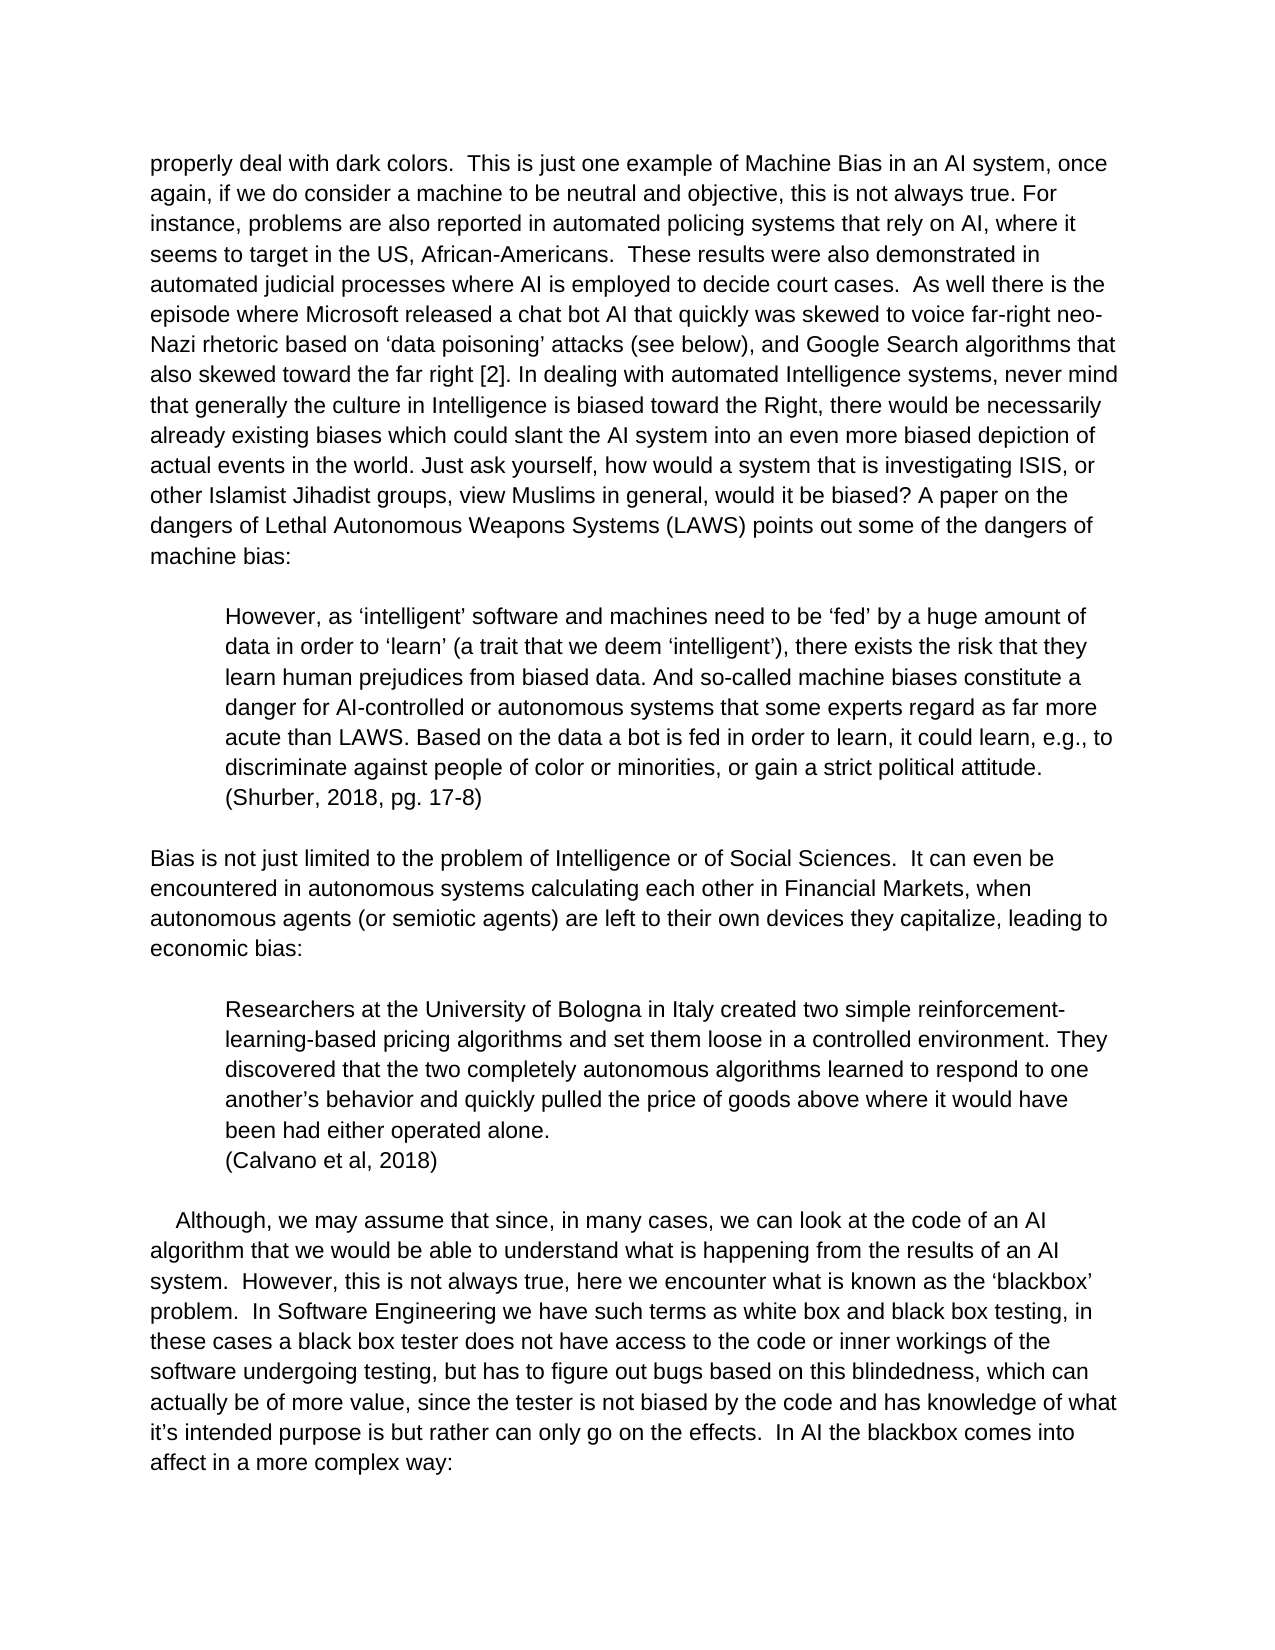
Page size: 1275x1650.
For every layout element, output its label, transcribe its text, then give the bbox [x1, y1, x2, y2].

text However, as ‘intelligent’ software and machines need to be ‘fed’ by a huge amount of data in order to ‘learn’ (a trait that we deem ‘intelligent’), there exists the risk that they learn human prejudices from biased data. And so-called machine biases constitute a danger for AI-controlled or autonomous systems that some experts regard as far more acute than LAWS. Based on the data a bot is fed in order to learn, it could learn, e.g., to discriminate against people of color or minorities, or gain a strict political attitude. (Shurber, 2018, pg. 17-8) [225, 603, 1125, 841]
text Although, we may assume that since, in many cases, we can look at the code of an AI algorithm that we would be able to understand what is happening from the results of an AI system. However, this is not always true, here we encounter what is known as the ‘blackbox’ problem. In Software Engineering we have such terms as white box and black box testing, in these cases a black box tester does not have access to the code or inner workings of the software undergoing testing, but has to figure out bugs based on this blindedness, which can actually be of more value, since the tester is not biased by the code and has knowledge of what it’s intended purpose is but rather can only go on the effects. In AI the blackbox comes into affect in a more complex way: [150, 1177, 1125, 1475]
text Researchers at the University of Bologna in Italy created two simple reinforcement-learning-based pricing algorithms and set them loose in a controlled environment. They discovered that the two completely autonomous algorithms learned to respond to one another’s behavior and quickly pulled the price of goods above where it would have been had either operated alone. (Calvano et al, 2018) [225, 996, 1125, 1173]
text properly deal with dark colors. This is just one example of Machine Bias in an AI system, once again, if we do consider a machine to be neutral and objective, this is not always true. For instance, problems are also reported in automated policing systems that rely on AI, where it seems to target in the US, African-Americans. These results were also demonstrated in automated judicial processes where AI is employed to decide court cases. As well there is the episode where Microsoft released a chat bot AI that quickly was skewed to voice far-right neo-Nazi rhetoric based on ‘data poisoning’ attacks (see below), and Google Search algorithms that also skewed toward the far right [2]. In dealing with automated Intelligence systems, never mind that generally the culture in Intelligence is biased toward the Right, there would be necessarily already existing biases which could slant the AI system into an even more biased depiction of actual events in the world. Just ask yourself, how would a system that is investigating ISIS, or other Islamist Jihadist groups, view Muslims in general, would it be biased? A paper on the dangers of Lethal Autonomous Weapons Systems (LAWS) points out some of the dangers of machine bias: [150, 150, 1125, 569]
text Bias is not just limited to the problem of Intelligence or of Social Sciences. It can even be encountered in autonomous systems calculating each other in Financial Markets, when autonomous agents (or semiotic agents) are left to their own devices they capitalize, leading to economic bias: [150, 845, 1125, 962]
